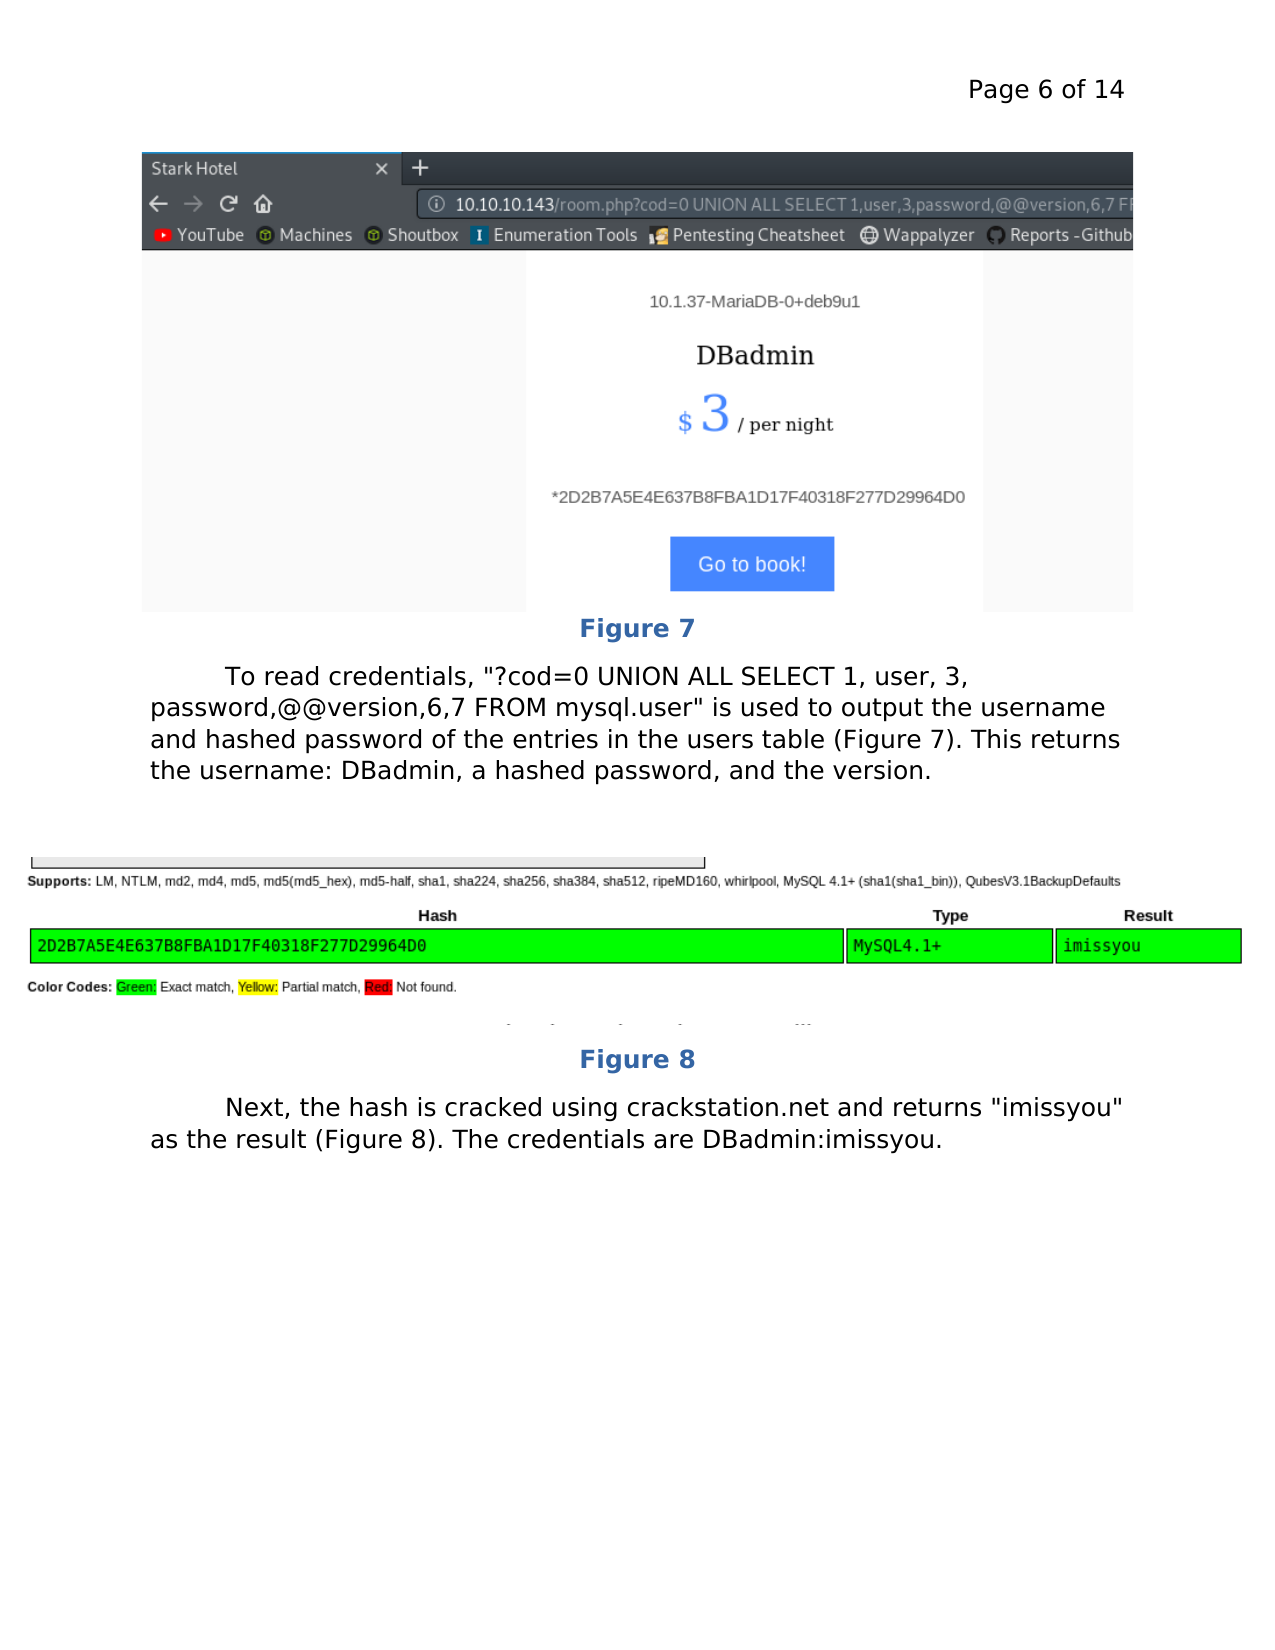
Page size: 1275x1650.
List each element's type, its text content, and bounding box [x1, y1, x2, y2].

text Figure 8 [150, 1025, 1125, 1075]
text Next, the hash is cracked using crackstation.net and returns "imissyou" as the result (Figure 8). The credentials are DBadmin:imissyou. [150, 1094, 1125, 1154]
picture [13, 857, 1262, 1025]
text Figure 7 [150, 150, 1125, 643]
text [150, 836, 1125, 857]
text To read credentials, "?cod=0 UNION ALL SELECT 1, user, 3, password,@@version,6,7 FROM mysql.user" is used to output the username and hashed password of the entries in the users table (Figure 7). This returns the username: DBadmin, a hashed password, and the version. [150, 662, 1125, 817]
